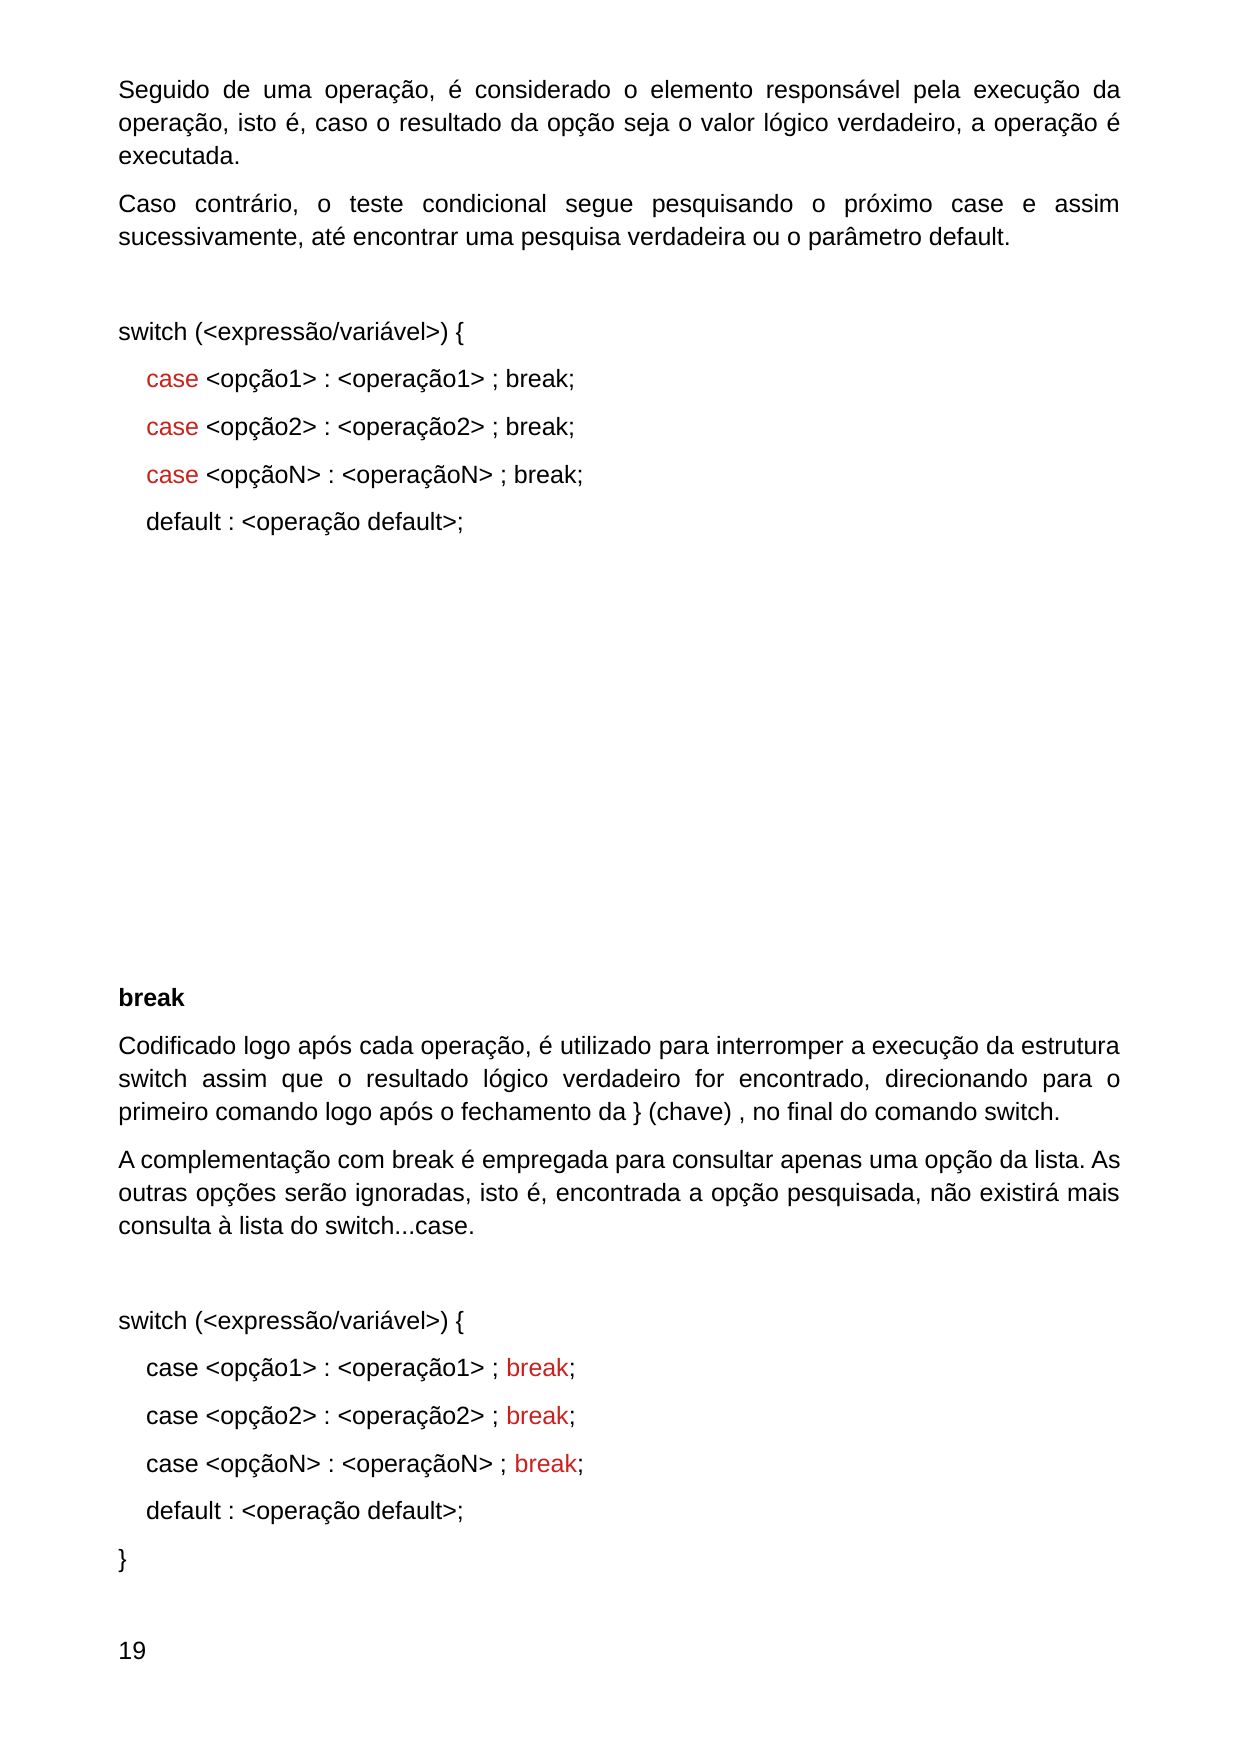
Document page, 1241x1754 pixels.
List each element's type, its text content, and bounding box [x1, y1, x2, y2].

text } [118, 1544, 1122, 1573]
text switch (<expressão/variável>) { [118, 317, 1122, 346]
text A complementação com break é empregada para consultar apenas uma opção da lista. As outras opções serão ignoradas, isto é, encontrada a opção pesquisada, não existirá mais consulta à lista do switch...case. [118, 1144, 1122, 1239]
text switch (<expressão/variável>) { [118, 1306, 1122, 1334]
text case <opçãoN> : <operaçãoN> ; break; [118, 1449, 1122, 1477]
text case <opção1> : <operação1> ; break; [118, 364, 1122, 393]
text default : <operação default>; [118, 1496, 1122, 1525]
text case <opção2> : <operação2> ; break; [118, 1401, 1122, 1430]
text default : <operação default>; [118, 507, 1122, 536]
text case <opçãoN> : <operaçãoN> ; break; [118, 460, 1122, 488]
text case <opção1> : <operação1> ; break; [118, 1353, 1122, 1382]
text break [118, 983, 1122, 1012]
text Caso contrário, o teste condicional segue pesquisando o próximo case e assim sucessivamente, até encontrar uma pesquisa verdadeira ou o parâmetro default. [118, 189, 1122, 250]
text Codificado logo após cada operação, é utilizado para interromper a execução da estrutura switch assim que o resultado lógico verdadeiro for encontrado, direcionando para o primeiro comando logo após o fechamento da } (chave) , no final do comando switch. [118, 1031, 1122, 1126]
text Seguido de uma operação, é considerado o elemento responsável pela execução da operação, isto é, caso o resultado da opção seja o valor lógico verdadeiro, a operação é executada. [118, 75, 1122, 170]
text case <opção2> : <operação2> ; break; [118, 412, 1122, 441]
